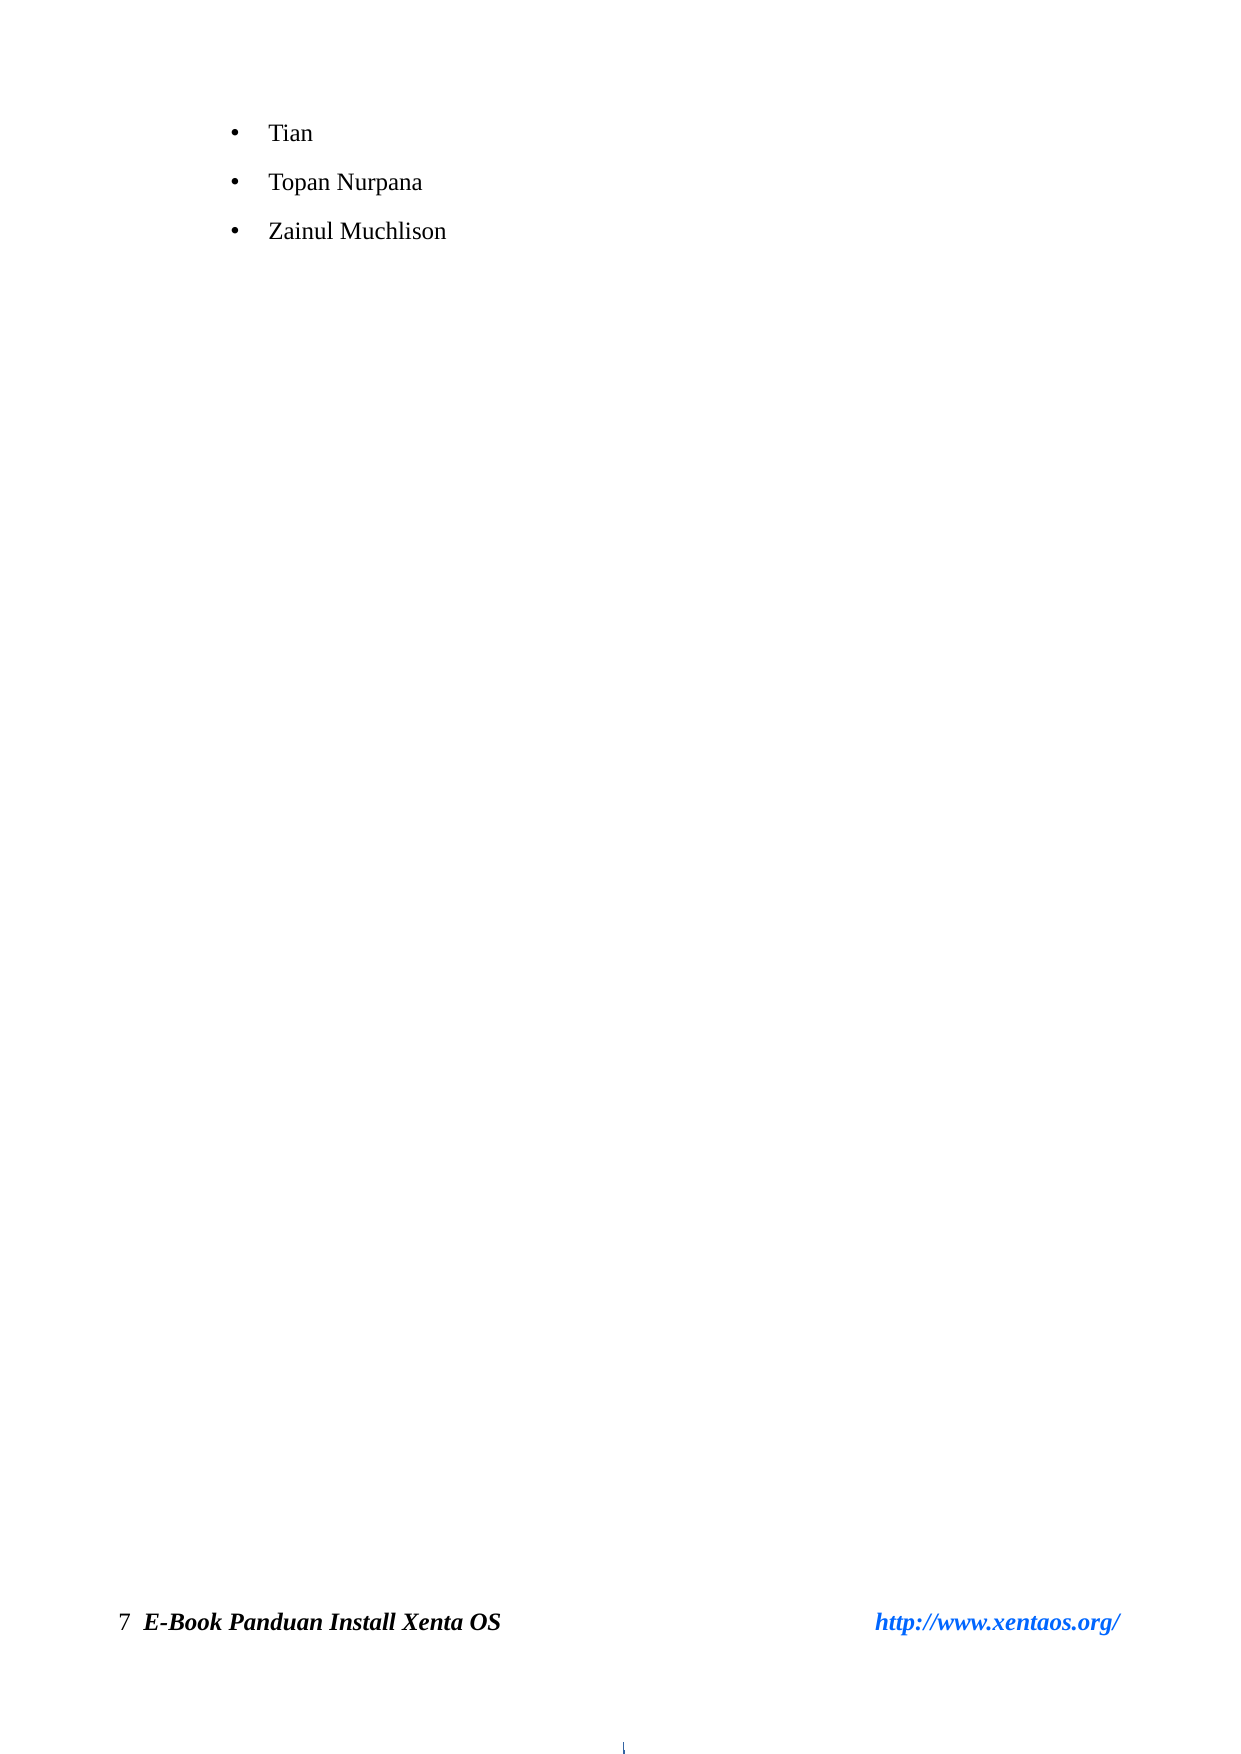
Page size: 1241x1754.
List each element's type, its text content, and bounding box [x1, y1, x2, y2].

list Zainul Muchlison [231, 216, 1122, 245]
list Topan Nurpana [231, 167, 1122, 196]
list Tian [231, 118, 1122, 147]
